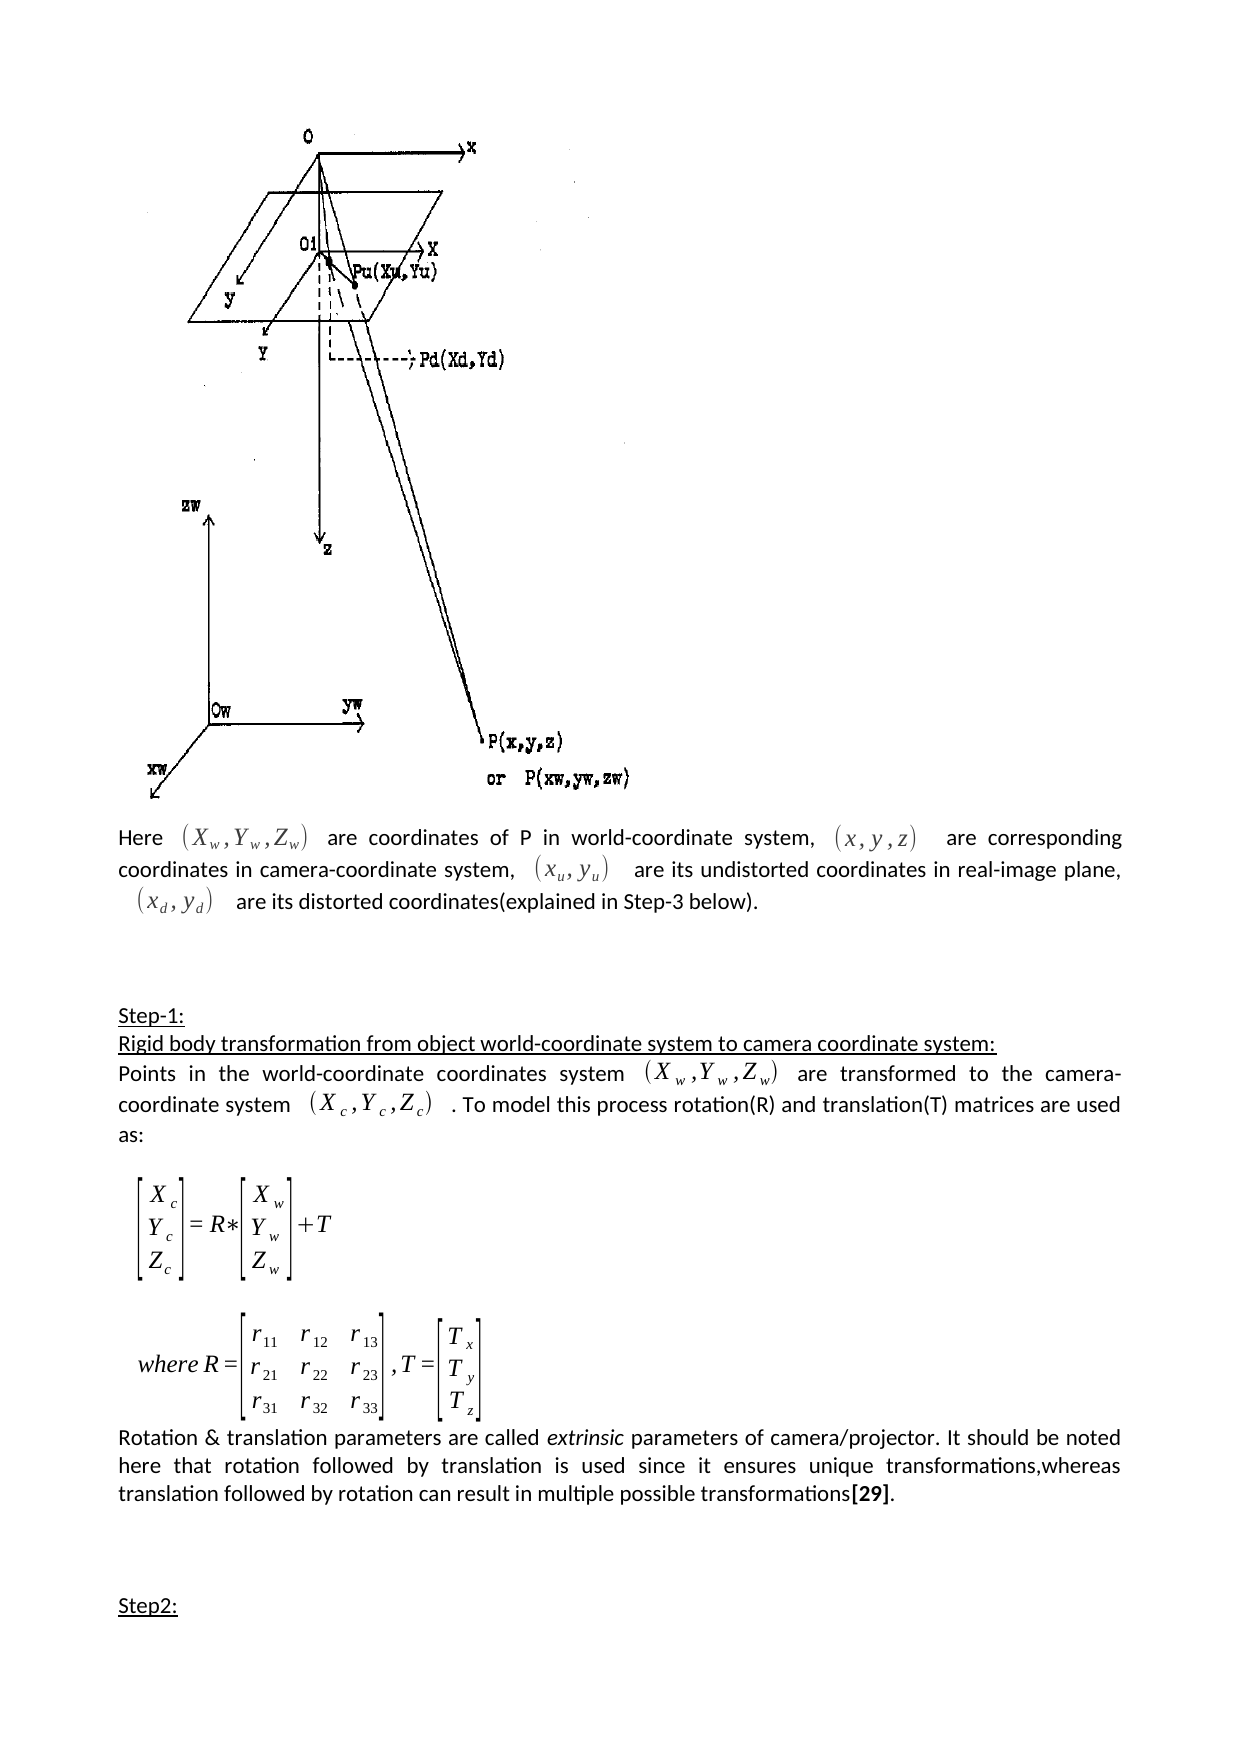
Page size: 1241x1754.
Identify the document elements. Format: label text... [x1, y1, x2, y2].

picture [123, 118, 632, 822]
text Rigid body transformation from object world-coordinate system to camera coordinate system: [118, 1029, 1122, 1057]
text Points in the world-coordinate coordinates systemare transformed to the camera-coordinate system. To model this process rotation(R) and translation(T) matrices are used as: [118, 1057, 1122, 1148]
text Step2: [118, 1591, 1122, 1619]
text Rotation & translation parameters are called extrinsic parameters of camera/projector. It should be noted here that rotation followed by translation is used since it ensures unique transformations,whereas translation followed by rotation can result in multiple possible transformations[29]. [118, 1423, 1122, 1507]
text Hereare coordinates of P in world-coordinate system, are corresponding coordinates in camera-coordinate system, are its undistorted coordinates in real-image plane, are its distorted coordinates(explained in Step-3 below). [118, 118, 1122, 917]
text Step-1: [118, 1001, 1122, 1029]
